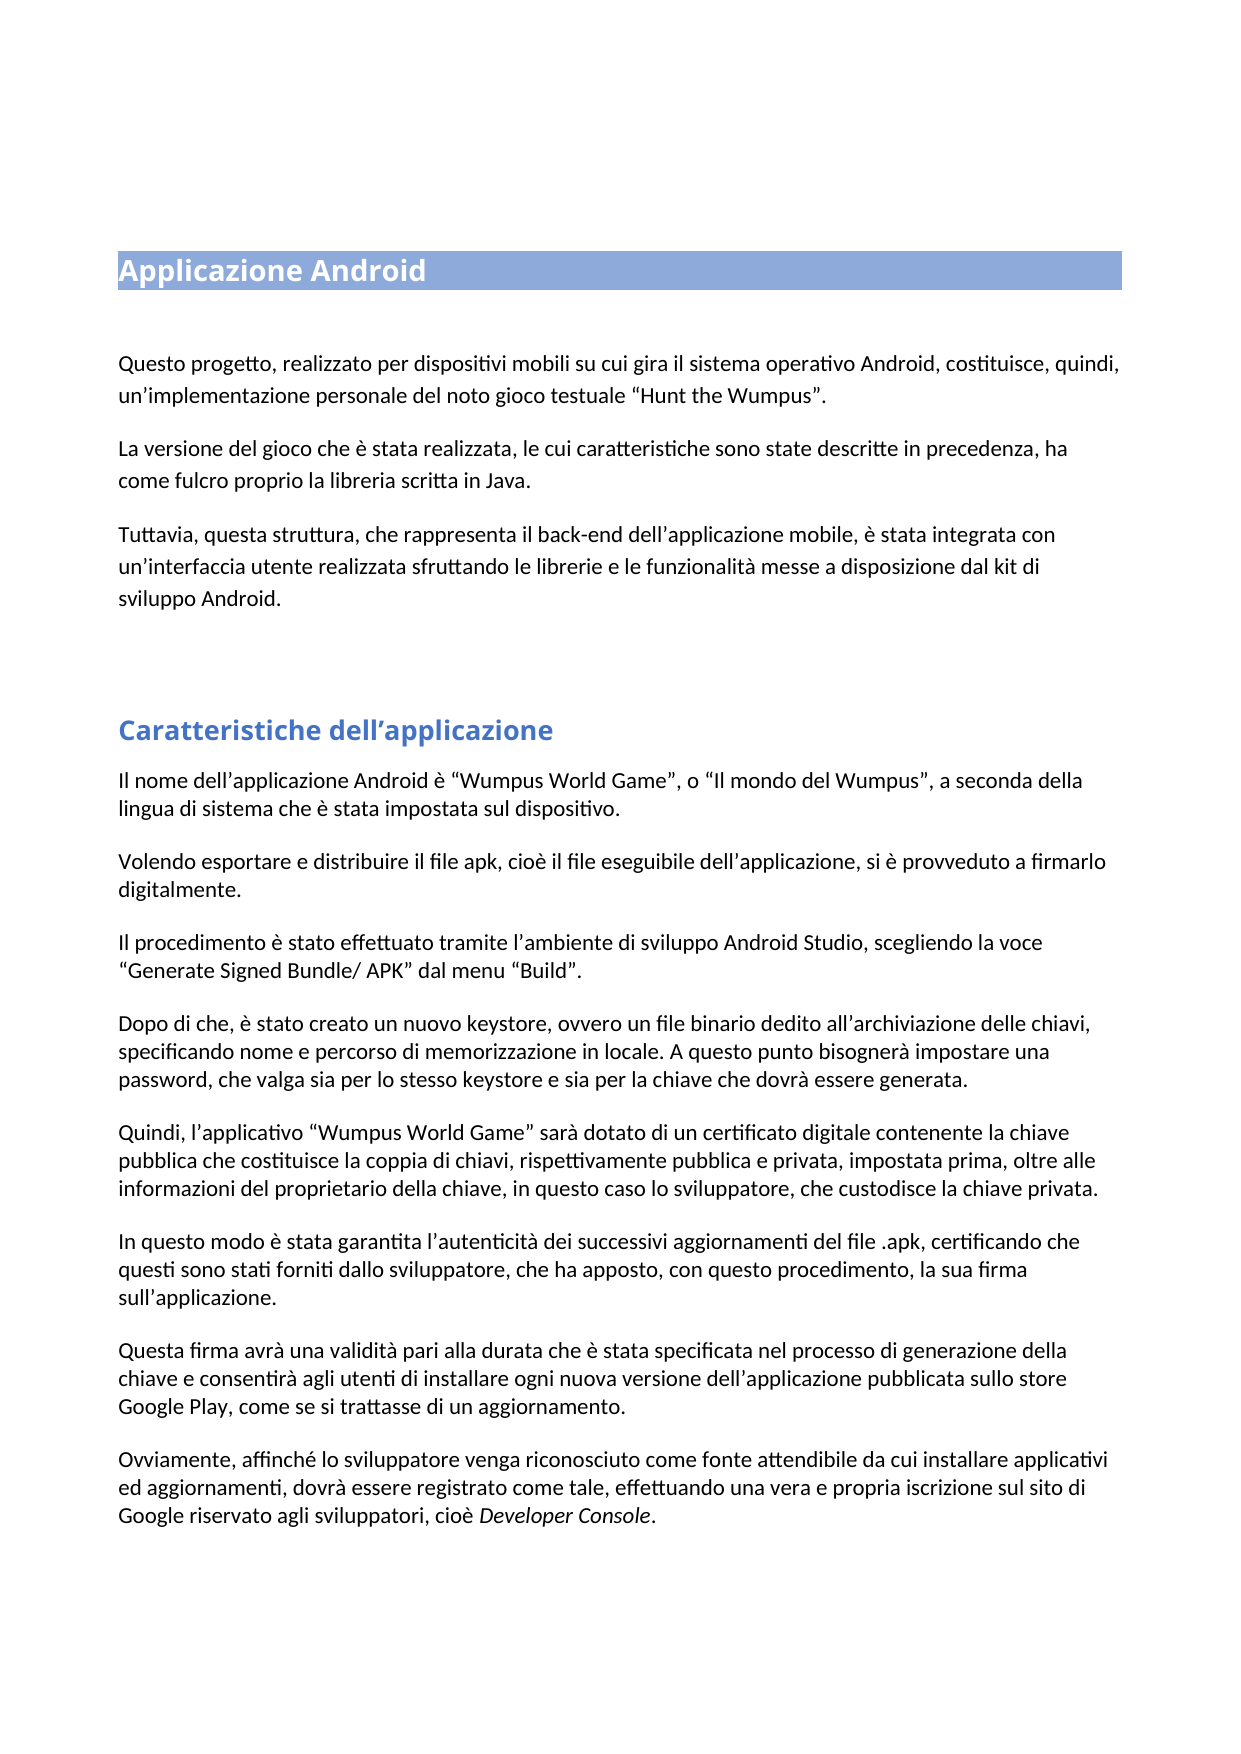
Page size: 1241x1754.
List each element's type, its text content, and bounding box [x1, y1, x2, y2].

text Questo progetto, realizzato per dispositivi mobili su cui gira il sistema operativo Android, costituisce, quindi, un’implementazione personale del noto gioco testuale “Hunt the Wumpus”. [118, 349, 1122, 409]
text La versione del gioco che è stata realizzata, le cui caratteristiche sono state descritte in precedenza, ha come fulcro proprio la libreria scritta in Java. [118, 434, 1122, 495]
text Ovviamente, affinché lo sviluppatore venga riconosciuto come fonte attendibile da cui installare applicativi ed aggiornamenti, dovrà essere registrato come tale, effettuando una vera e propria iscrizione sul sito di Google riservato agli sviluppatori, cioè Developer Console. [118, 1445, 1122, 1529]
text Il procedimento è stato effettuato tramite l’ambiente di sviluppo Android Studio, scegliendo la voce “Generate Signed Bundle/ APK” dal menu “Build”. [118, 928, 1122, 984]
text Volendo esportare e distribuire il file apk, cioè il file eseguibile dell’applicazione, si è provveduto a firmarlo digitalmente. [118, 847, 1122, 903]
text Quindi, l’applicativo “Wumpus World Game” sarà dotato di un certificato digitale contenente la chiave pubblica che costituisce la coppia di chiavi, rispettivamente pubblica e privata, impostata prima, oltre alle informazioni del proprietario della chiave, in questo caso lo sviluppatore, che custodisce la chiave privata. [118, 1118, 1122, 1202]
text Tuttavia, questa struttura, che rappresenta il back-end dell’applicazione mobile, è stata integrata con un’interfaccia utente realizzata sfruttando le librerie e le funzionalità messe a disposizione dal kit di sviluppo Android. [118, 520, 1122, 612]
text Questa firma avrà una validità pari alla durata che è stata specificata nel processo di generazione della chiave e consentirà agli utenti di installare ogni nuova versione dell’applicazione pubblicata sullo store Google Play, come se si trattasse di un aggiornamento. [118, 1336, 1122, 1420]
subtitle Applicazione Android [118, 251, 1122, 290]
subtitle Caratteristiche dell’applicazione [118, 711, 1122, 748]
text Dopo di che, è stato creato un nuovo keystore, ovvero un file binario dedito all’archiviazione delle chiavi, specificando nome e percorso di memorizzazione in locale. A questo punto bisognerà impostare una password, che valga sia per lo stesso keystore e sia per la chiave che dovrà essere generata. [118, 1009, 1122, 1093]
text In questo modo è stata garantita l’autenticità dei successivi aggiornamenti del file .apk, certificando che questi sono stati forniti dallo sviluppatore, che ha apposto, con questo procedimento, la sua firma sull’applicazione. [118, 1227, 1122, 1311]
text Il nome dell’applicazione Android è “Wumpus World Game”, o “Il mondo del Wumpus”, a seconda della lingua di sistema che è stata impostata sul dispositivo. [118, 766, 1122, 822]
